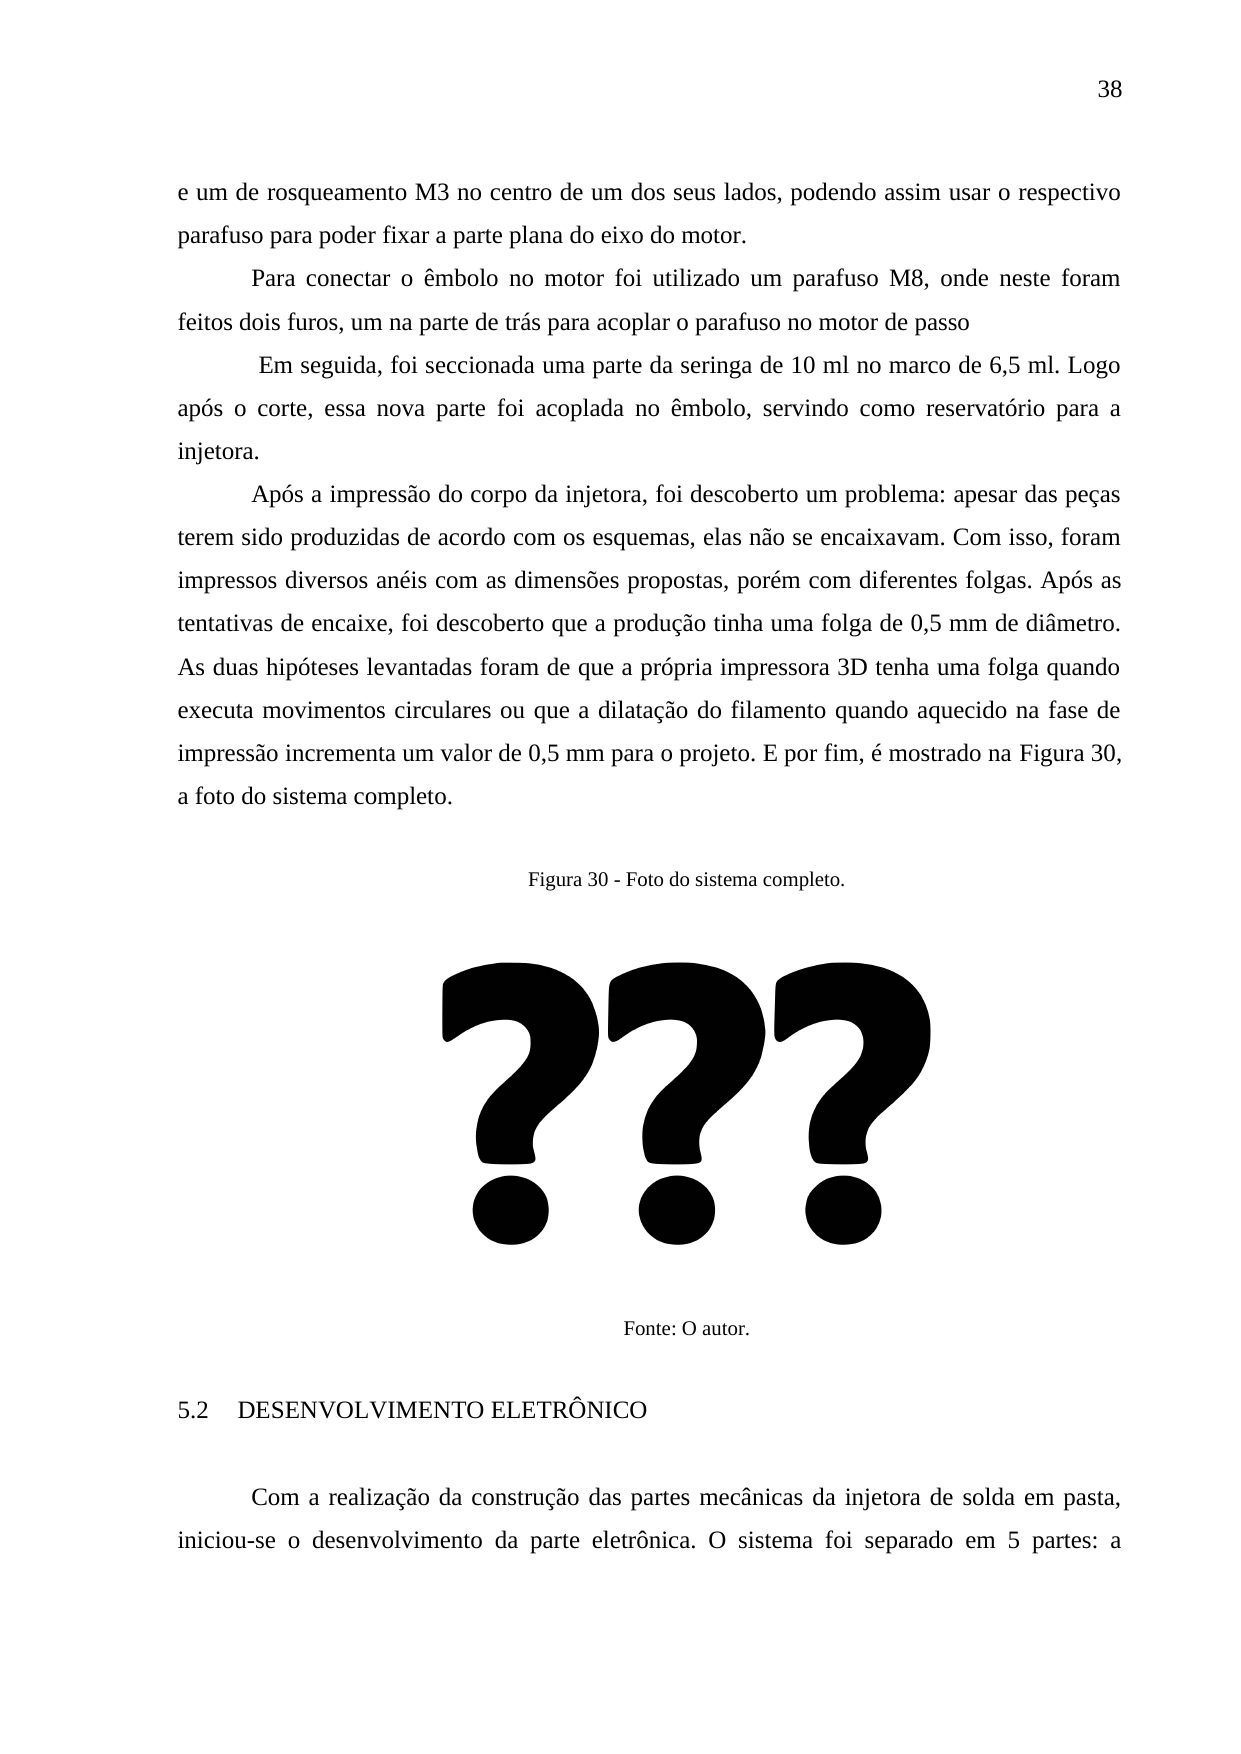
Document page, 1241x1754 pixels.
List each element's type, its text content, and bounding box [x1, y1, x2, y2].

text Para conectar o êmbolo no motor foi utilizado um parafuso M8, onde neste foram feitos dois furos, um na parte de trás para acoplar o parafuso no motor de passo [177, 263, 1122, 335]
text Fonte: O autor. [177, 1316, 1122, 1340]
text e um de rosqueamento M3 no centro de um dos seus lados, podendo assim usar o respectivo parafuso para poder fixar a parte plana do eixo do motor. [177, 177, 1122, 249]
text Após a impressão do corpo da injetora, foi descoberto um problema: apesar das peças terem sido produzidas de acordo com os esquemas, elas não se encaixavam. Com isso, foram impressos diversos anéis com as dimensões propostas, porém com diferentes folgas. Após as tentativas de encaixe, foi descoberto que a produção tinha uma folga de 0,5 mm de diâmetro. As duas hipóteses levantadas foram de que a própria impressora 3D tenha uma folga quando executa movimentos circulares ou que a dilatação do filamento quando aquecido na fase de impressão incrementa um valor de 0,5 mm para o projeto. E por fim, é mostrado na Figura 30, a foto do sistema completo. [177, 479, 1122, 810]
text Figura 30 - Foto do sistema completo. [177, 867, 1122, 891]
text Com a realização da construção das partes mecânicas da injetora de solda em pasta, iniciou-se o desenvolvimento da parte eletrônica. O sistema foi separado em 5 partes: a [177, 1482, 1122, 1554]
picture [335, 903, 1038, 1305]
subtitle DESENVOLVIMENTO ELETRÔNICO [177, 1396, 1122, 1424]
text Em seguida, foi seccionada uma parte da seringa de 10 ml no marco de 6,5 ml. Logo após o corte, essa nova parte foi acoplada no êmbolo, servindo como reservatório para a injetora. [177, 350, 1122, 465]
